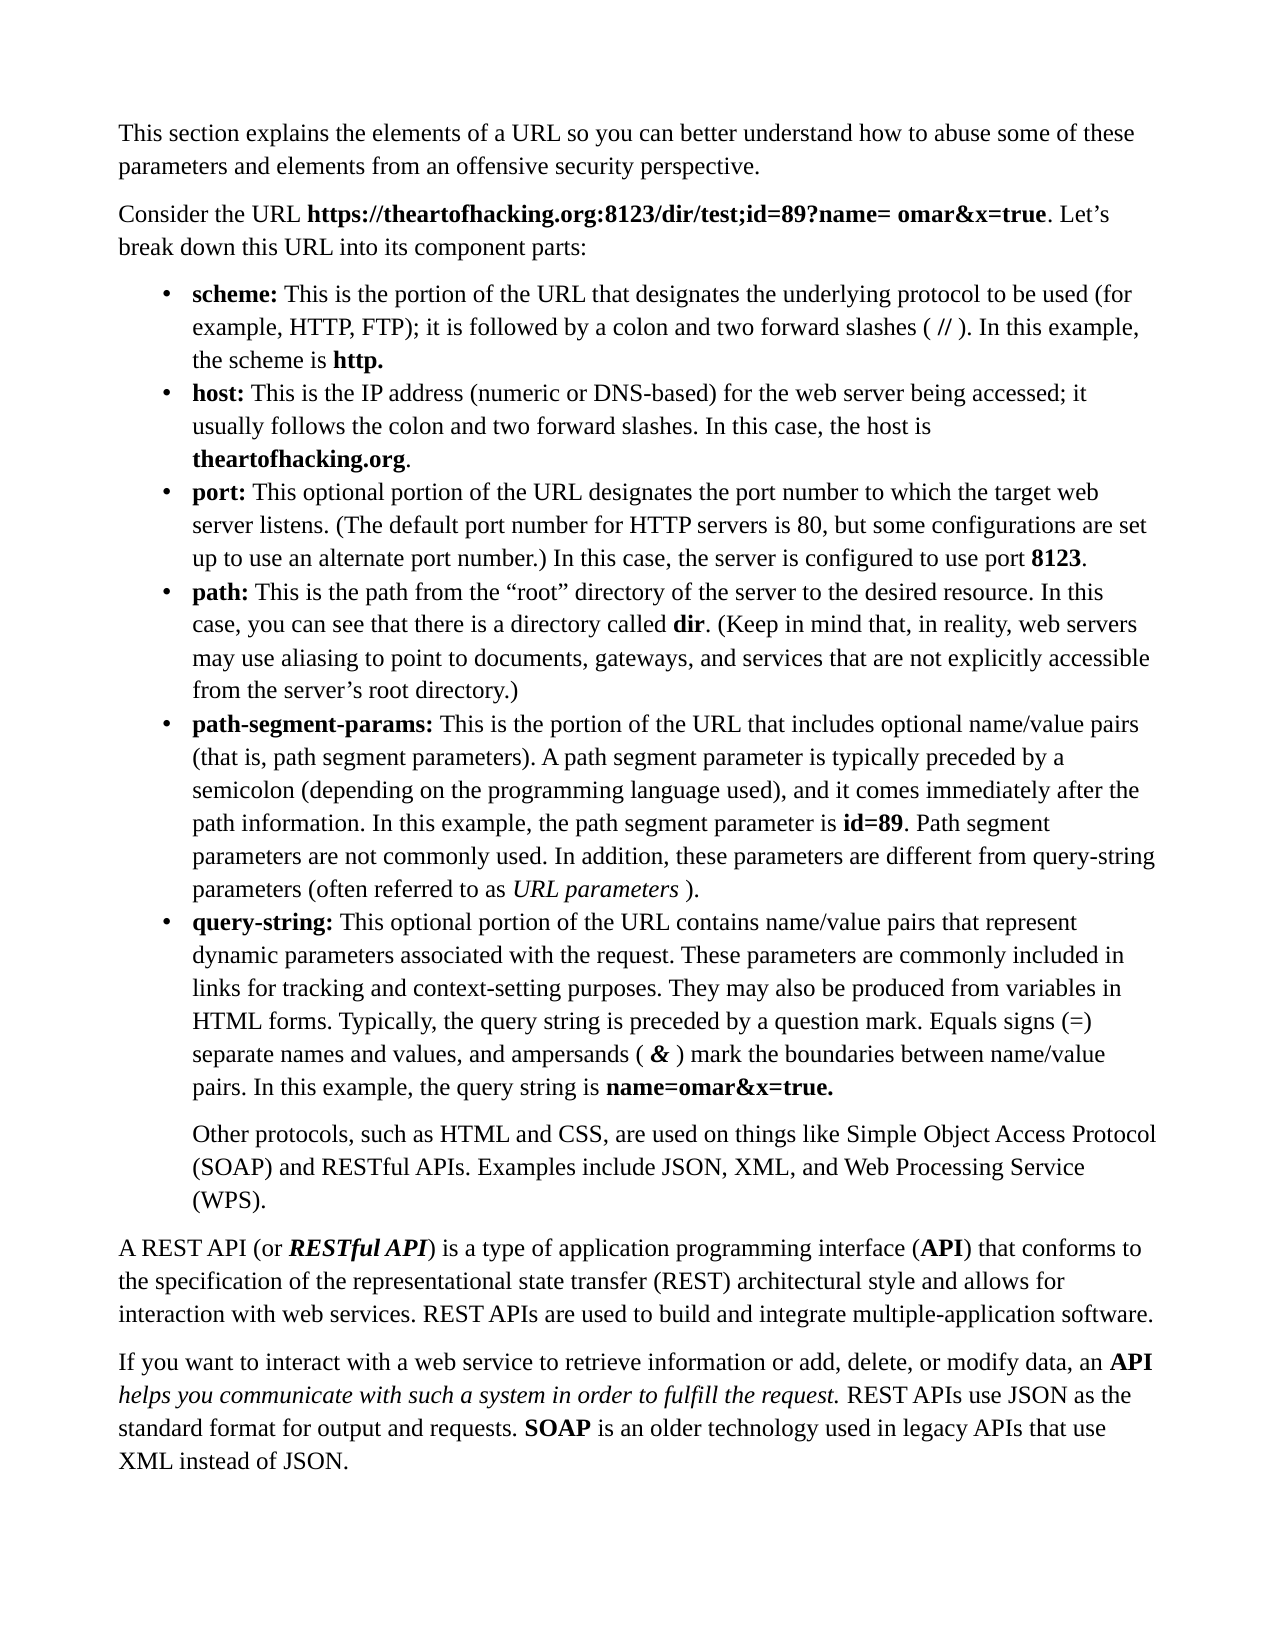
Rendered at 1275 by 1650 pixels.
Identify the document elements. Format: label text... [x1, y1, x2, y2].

text If you want to interact with a web service to retrieve information or add, delete, or modify data, an API helps you communicate with such a system in order to fulfill the request. REST APIs use JSON as the standard format for output and requests. SOAP is an older technology used in legacy APIs that use XML instead of JSON. [118, 1347, 1157, 1474]
list port: This optional portion of the URL designates the port number to which the target web server listens. (The default port number for HTTP servers is 80, but some configurations are set up to use an alternate port number.) In this case, the server is configured to use port 8123. [162, 477, 1157, 572]
text This section explains the elements of a URL so you can better understand how to abuse some of these parameters and elements from an offensive security perspective. [118, 118, 1157, 180]
text A REST API (or RESTful API) is a type of application programming interface (API) that conforms to the specification of the representational state transfer (REST) architectural style and allows for interaction with web services. REST APIs are used to build and integrate multiple-application software. [118, 1233, 1157, 1328]
list Other protocols, such as HTML and CSS, are used on things like Simple Object Access Protocol (SOAP) and RESTful APIs. Examples include JSON, XML, and Web Processing Service (WPS). [162, 1119, 1157, 1214]
text Consider the URL https://theartofhacking.org:8123/dir/test;id=89?name= omar&x=true. Let’s break down this URL into its component parts: [118, 199, 1157, 261]
list path-segment-params: This is the portion of the URL that includes optional name/value pairs (that is, path segment parameters). A path segment parameter is typically preceded by a semicolon (depending on the programming language used), and it comes immediately after the path information. In this example, the path segment parameter is id=89. Path segment parameters are not commonly used. In addition, these parameters are different from query-string parameters (often referred to as URL parameters ). [162, 709, 1157, 902]
list path: This is the path from the “root” directory of the server to the desired resource. In this case, you can see that there is a directory called dir. (Keep in mind that, in reality, web servers may use aliasing to point to documents, gateways, and services that are not explicitly accessible from the server’s root directory.) [162, 577, 1157, 704]
list scheme: This is the portion of the URL that designates the underlying protocol to be used (for example, HTTP, FTP); it is followed by a colon and two forward slashes ( // ). In this example, the scheme is http. [162, 279, 1157, 374]
list host: This is the IP address (numeric or DNS-based) for the web server being accessed; it usually follows the colon and two forward slashes. In this case, the host is theartofhacking.org. [162, 378, 1157, 473]
list query-string: This optional portion of the URL contains name/value pairs that represent dynamic parameters associated with the request. These parameters are commonly included in links for tracking and context-setting purposes. They may also be produced from variables in HTML forms. Typically, the query string is preceded by a question mark. Equals signs (=) separate names and values, and ampersands ( & ) mark the boundaries between name/value pairs. In this example, the query string is name=omar&x=true. [162, 907, 1157, 1101]
